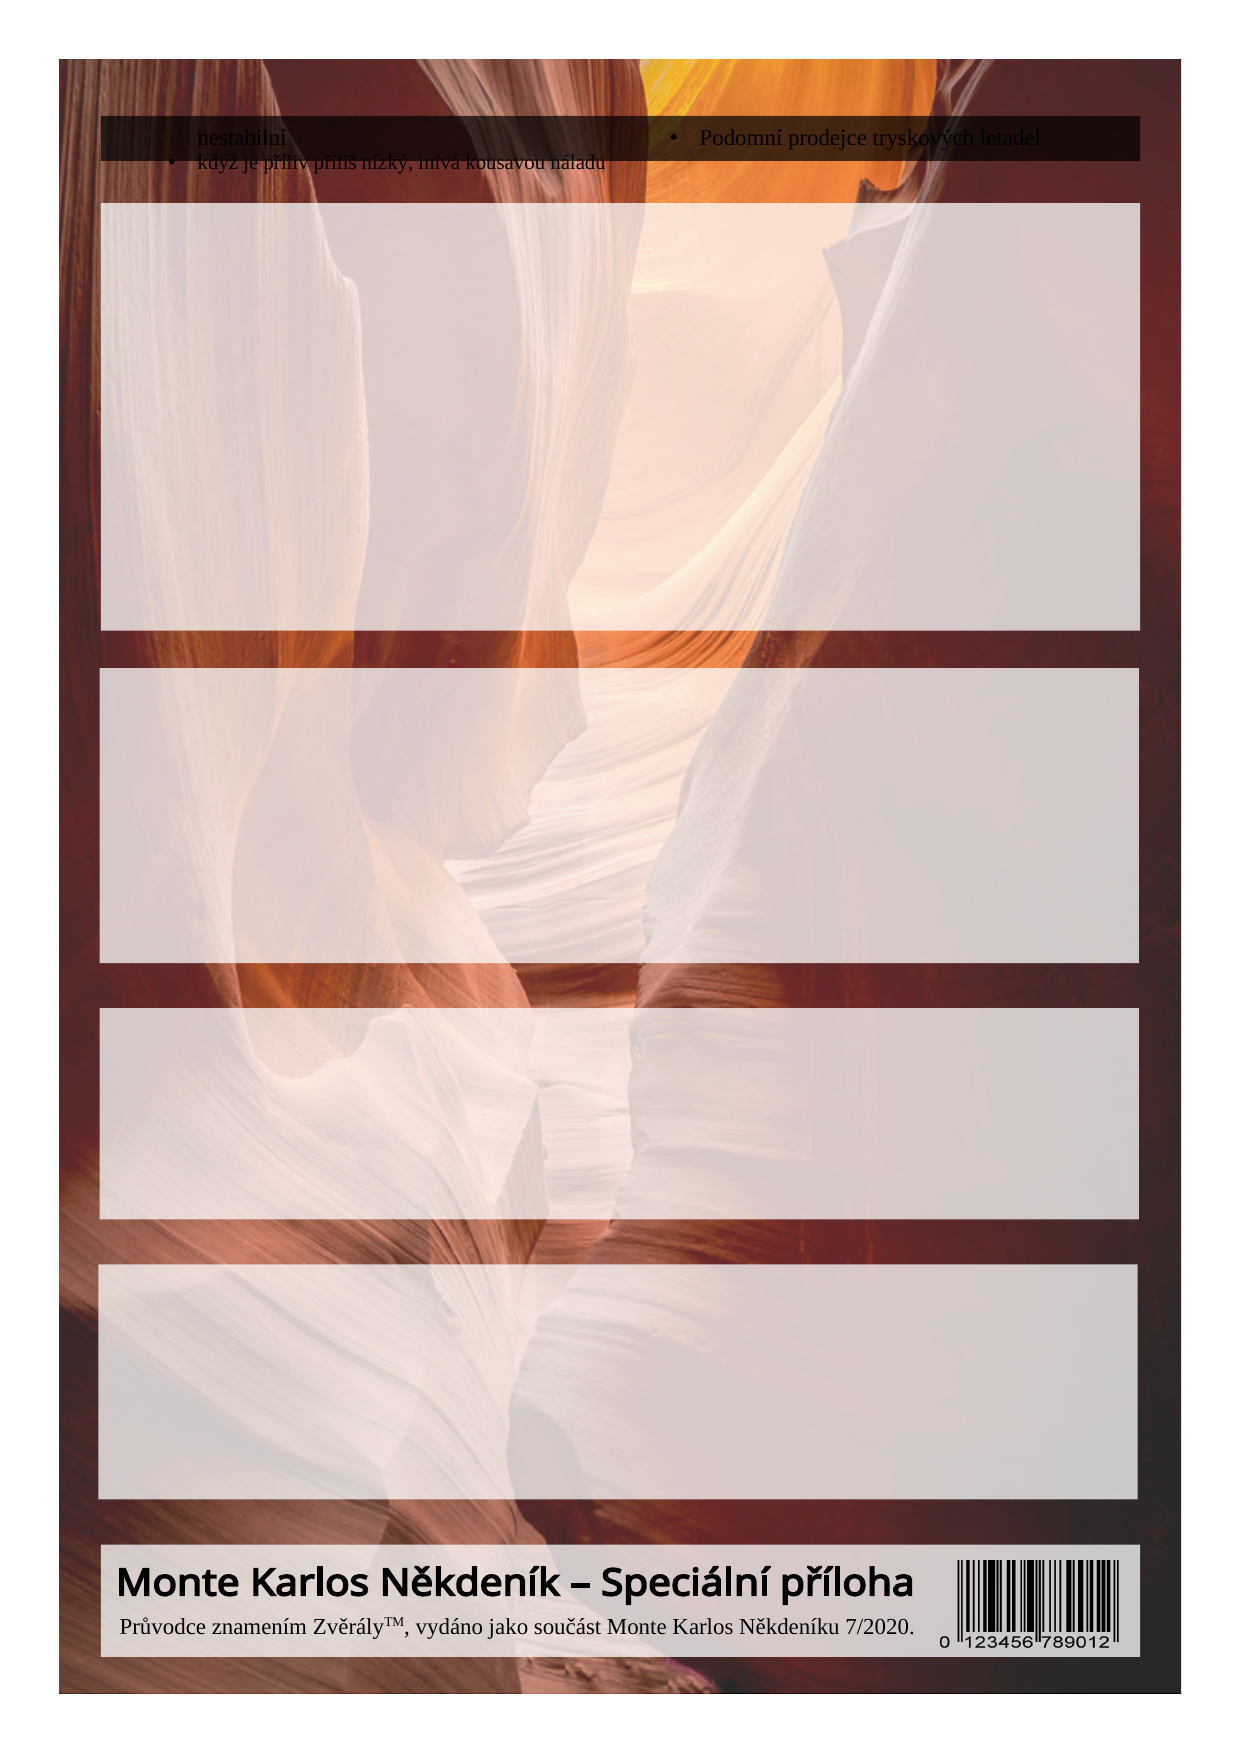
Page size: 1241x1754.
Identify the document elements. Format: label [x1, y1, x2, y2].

picture [924, 1560, 1152, 1649]
